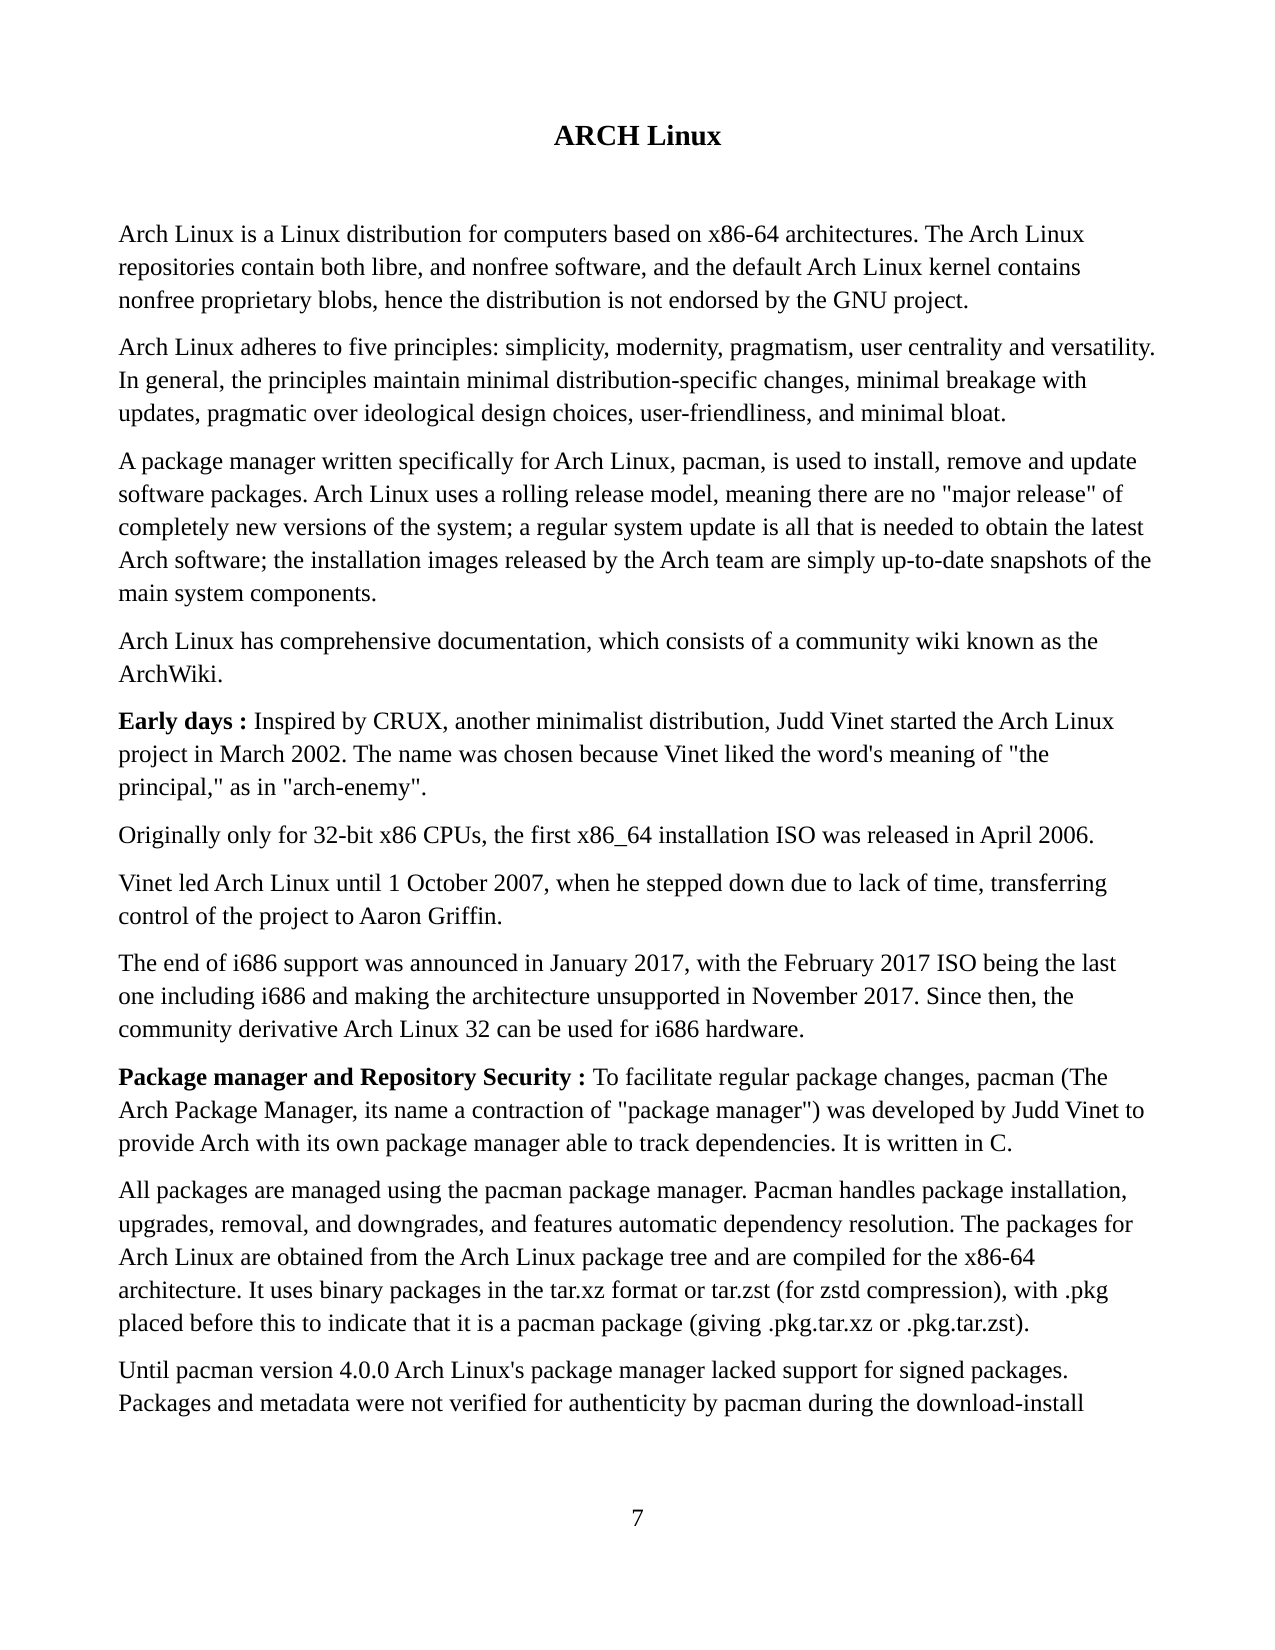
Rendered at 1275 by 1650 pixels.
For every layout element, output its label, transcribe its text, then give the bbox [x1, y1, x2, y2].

text All packages are managed using the pacman package manager. Pacman handles package installation, upgrades, removal, and downgrades, and features automatic dependency resolution. The packages for Arch Linux are obtained from the Arch Linux package tree and are compiled for the x86-64 architecture. It uses binary packages in the tar.xz format or tar.zst (for zstd compression), with .pkg placed before this to indicate that it is a pacman package (giving .pkg.tar.xz or .pkg.tar.zst). [118, 1176, 1157, 1336]
text The end of i686 support was announced in January 2017, with the February 2017 ISO being the last one including i686 and making the architecture unsupported in November 2017. Since then, the community derivative Arch Linux 32 can be used for i686 hardware. [118, 948, 1157, 1043]
text Until pacman version 4.0.0 Arch Linux's package manager lacked support for signed packages. Packages and metadata were not verified for authenticity by pacman during the download-install [118, 1355, 1157, 1417]
text Package manager and Repository Security : To facilitate regular package changes, pacman (The Arch Package Manager, its name a contraction of "package manager") was developed by Judd Vinet to provide Arch with its own package manager able to track dependencies. It is written in C. [118, 1062, 1157, 1157]
text Originally only for 32-bit x86 CPUs, the first x86_64 installation ISO was released in April 2006. [118, 820, 1157, 849]
text Arch Linux is a Linux distribution for computers based on x86-64 architectures. The Arch Linux repositories contain both libre, and nonfree software, and the default Arch Linux kernel contains nonfree proprietary blobs, hence the distribution is not endorsed by the GNU project. [118, 219, 1157, 314]
text Early days : Inspired by CRUX, another minimalist distribution, Judd Vinet started the Arch Linux project in March 2002. The name was chosen because Vinet liked the word's meaning of "the principal," as in "arch-enemy". [118, 706, 1157, 801]
text Arch Linux adheres to five principles: simplicity, modernity, pragmatism, user centrality and versatility. In general, the principles maintain minimal distribution-specific changes, minimal breakage with updates, pragmatic over ideological design choices, user-friendliness, and minimal bloat. [118, 332, 1157, 427]
text A package manager written specifically for Arch Linux, pacman, is used to install, remove and update software packages. Arch Linux uses a rolling release model, meaning there are no "major release" of completely new versions of the system; a regular system update is all that is needed to obtain the latest Arch software; the installation images released by the Arch team are simply up-to-date snapshots of the main system components. [118, 446, 1157, 607]
text ARCH Linux [118, 118, 1157, 152]
text Arch Linux has comprehensive documentation, which consists of a community wiki known as the ArchWiki. [118, 626, 1157, 688]
text Vinet led Arch Linux until 1 October 2007, when he stepped down due to lack of time, transferring control of the project to Aaron Griffin. [118, 868, 1157, 929]
